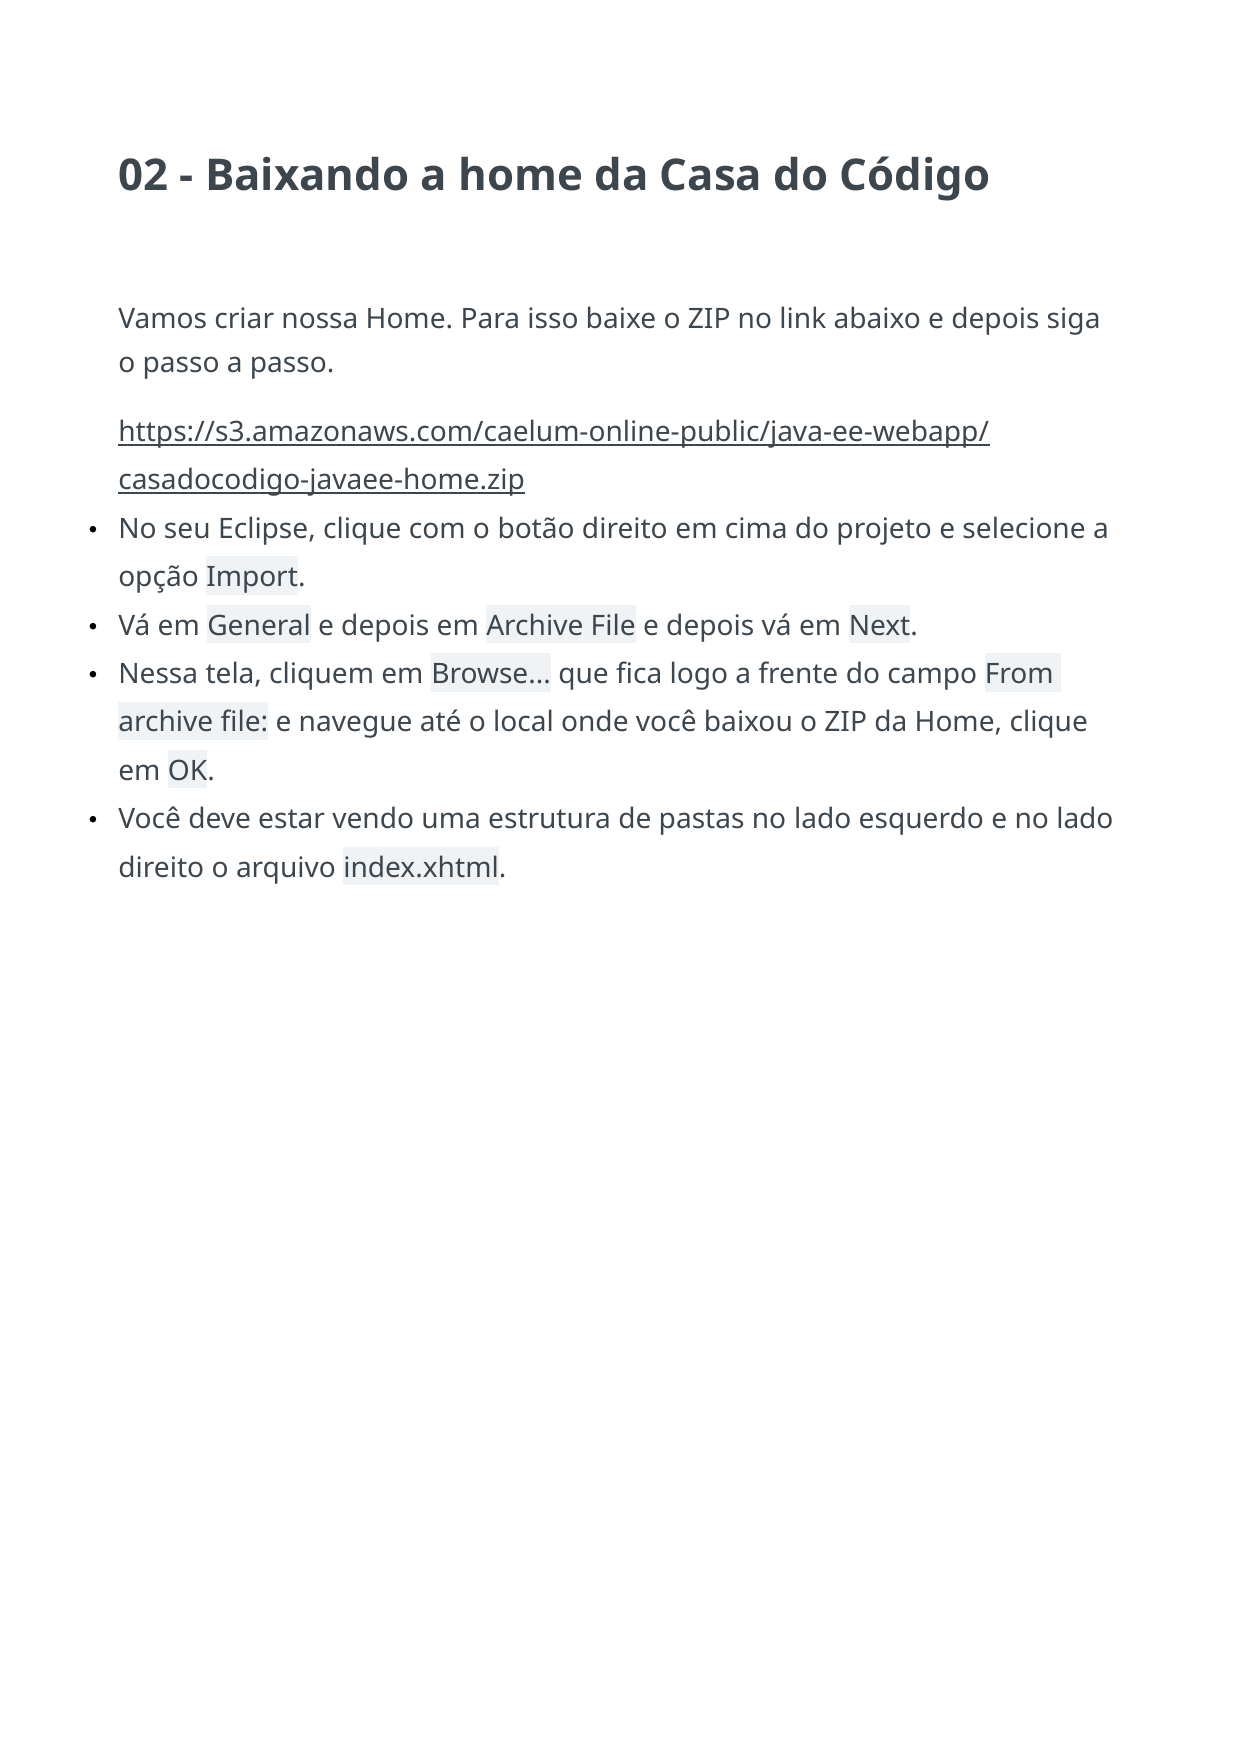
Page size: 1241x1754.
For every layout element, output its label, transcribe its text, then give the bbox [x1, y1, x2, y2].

list Nessa tela, cliquem em Browse... que fica logo a frente do campo From archive file: e navegue até o local onde você baixou o ZIP da Home, clique em OK. [118, 643, 1122, 788]
text Vamos criar nossa Home. Para isso baixe o ZIP no link abaixo e depois siga o passo a passo. [118, 298, 1122, 381]
text https://s3.amazonaws.com/caelum-online-public/java-ee-webapp/casadocodigo-javaee-home.zip [118, 401, 1122, 498]
list Você deve estar vendo uma estrutura de pastas no lado esquerdo e no lado direito o arquivo index.xhtml. [118, 788, 1122, 885]
subtitle 02 - Baixando a home da Casa do Código [118, 143, 1122, 203]
list No seu Eclipse, clique com o botão direito em cima do projeto e selecione a opção Import. [118, 498, 1122, 595]
list Vá em General e depois em Archive File e depois vá em Next. [118, 595, 1122, 643]
